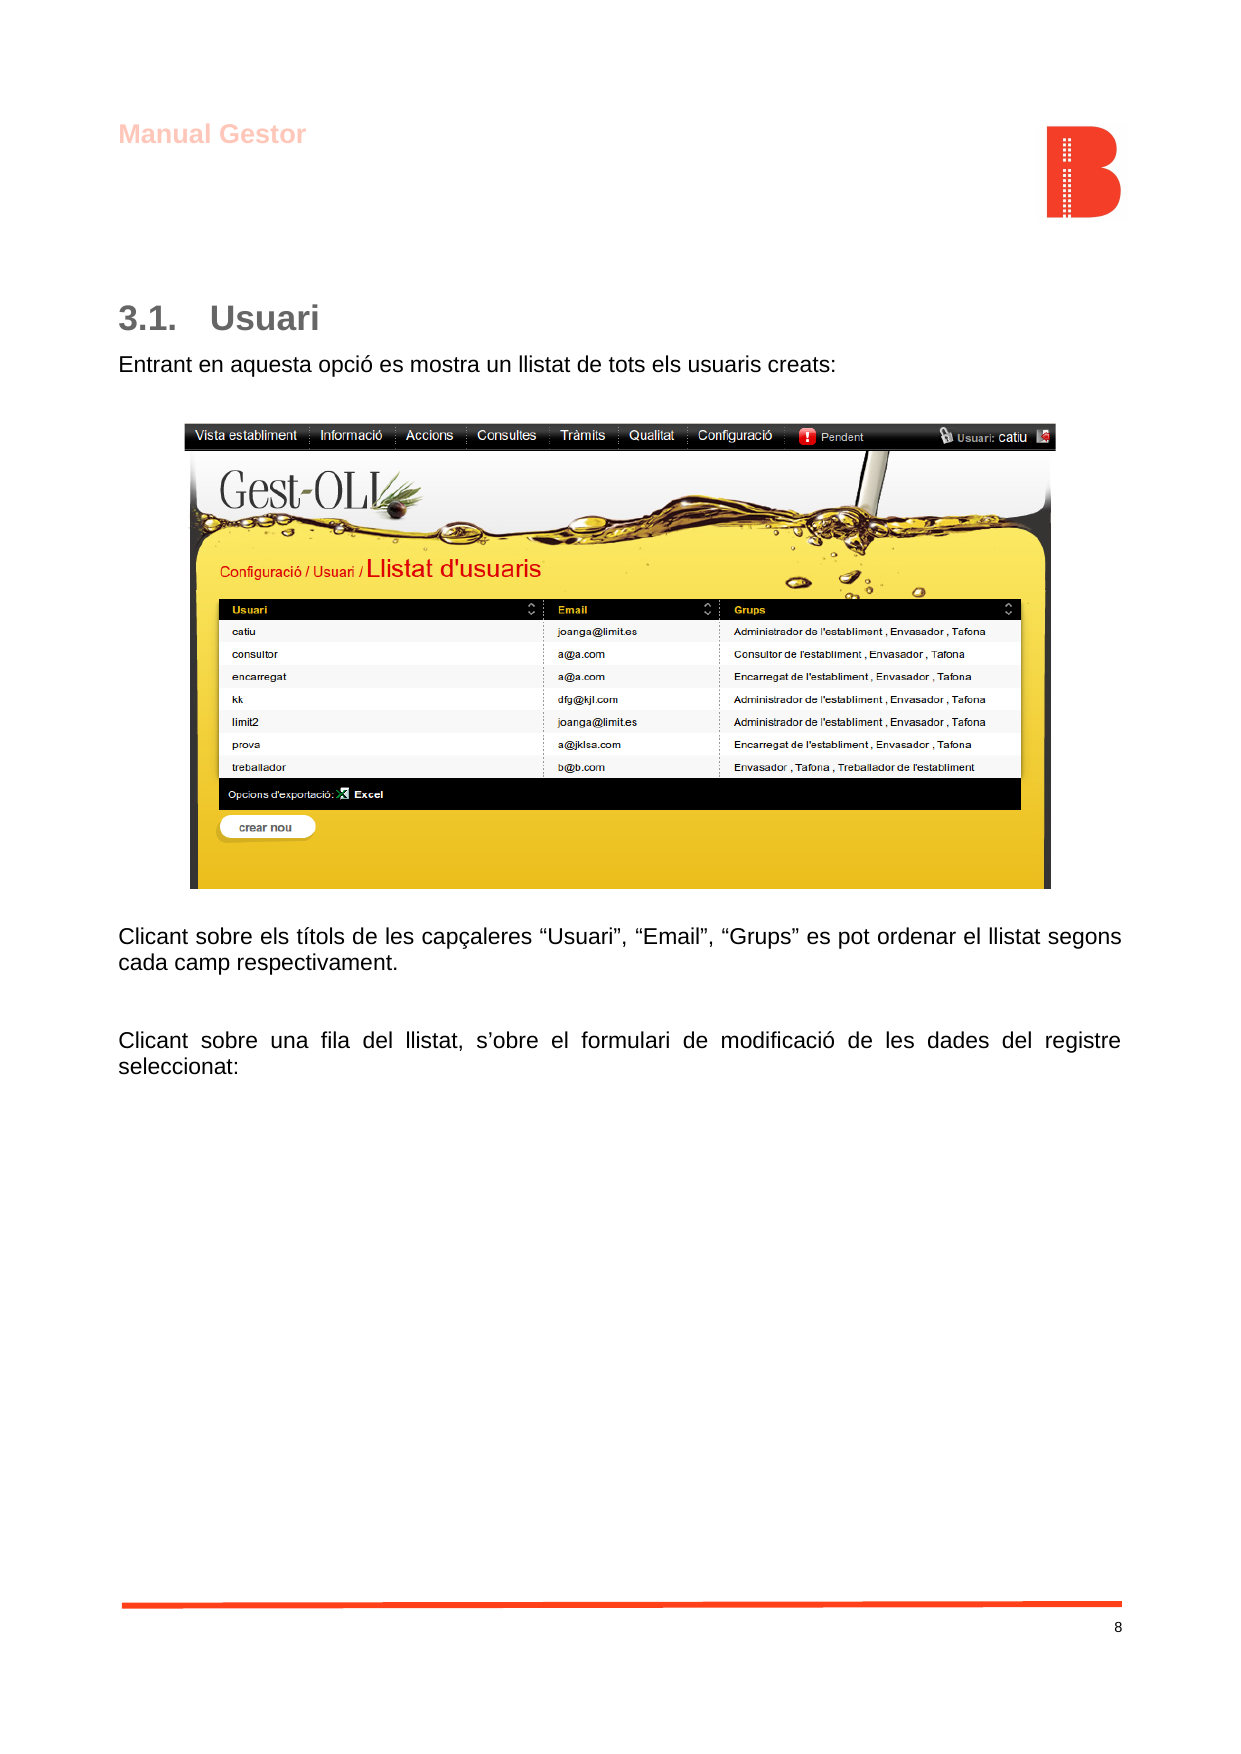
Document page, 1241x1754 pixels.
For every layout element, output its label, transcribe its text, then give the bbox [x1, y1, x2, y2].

picture [1036, 124, 1130, 221]
list Entrant en aquesta opció es mostra un llistat de tots els usuaris creats: [118, 351, 1122, 377]
picture [184, 423, 1056, 889]
subtitle Usuari [118, 298, 1122, 338]
text Clicant sobre els títols de les capçaleres “Usuari”, “Email”, “Grups” es pot ordenar el llistat segons cada camp respectivament. [118, 923, 1122, 975]
text Clicant sobre una fila del llistat, s’obre el formulari de modificació de les dades del registre seleccionat: [118, 1027, 1122, 1079]
